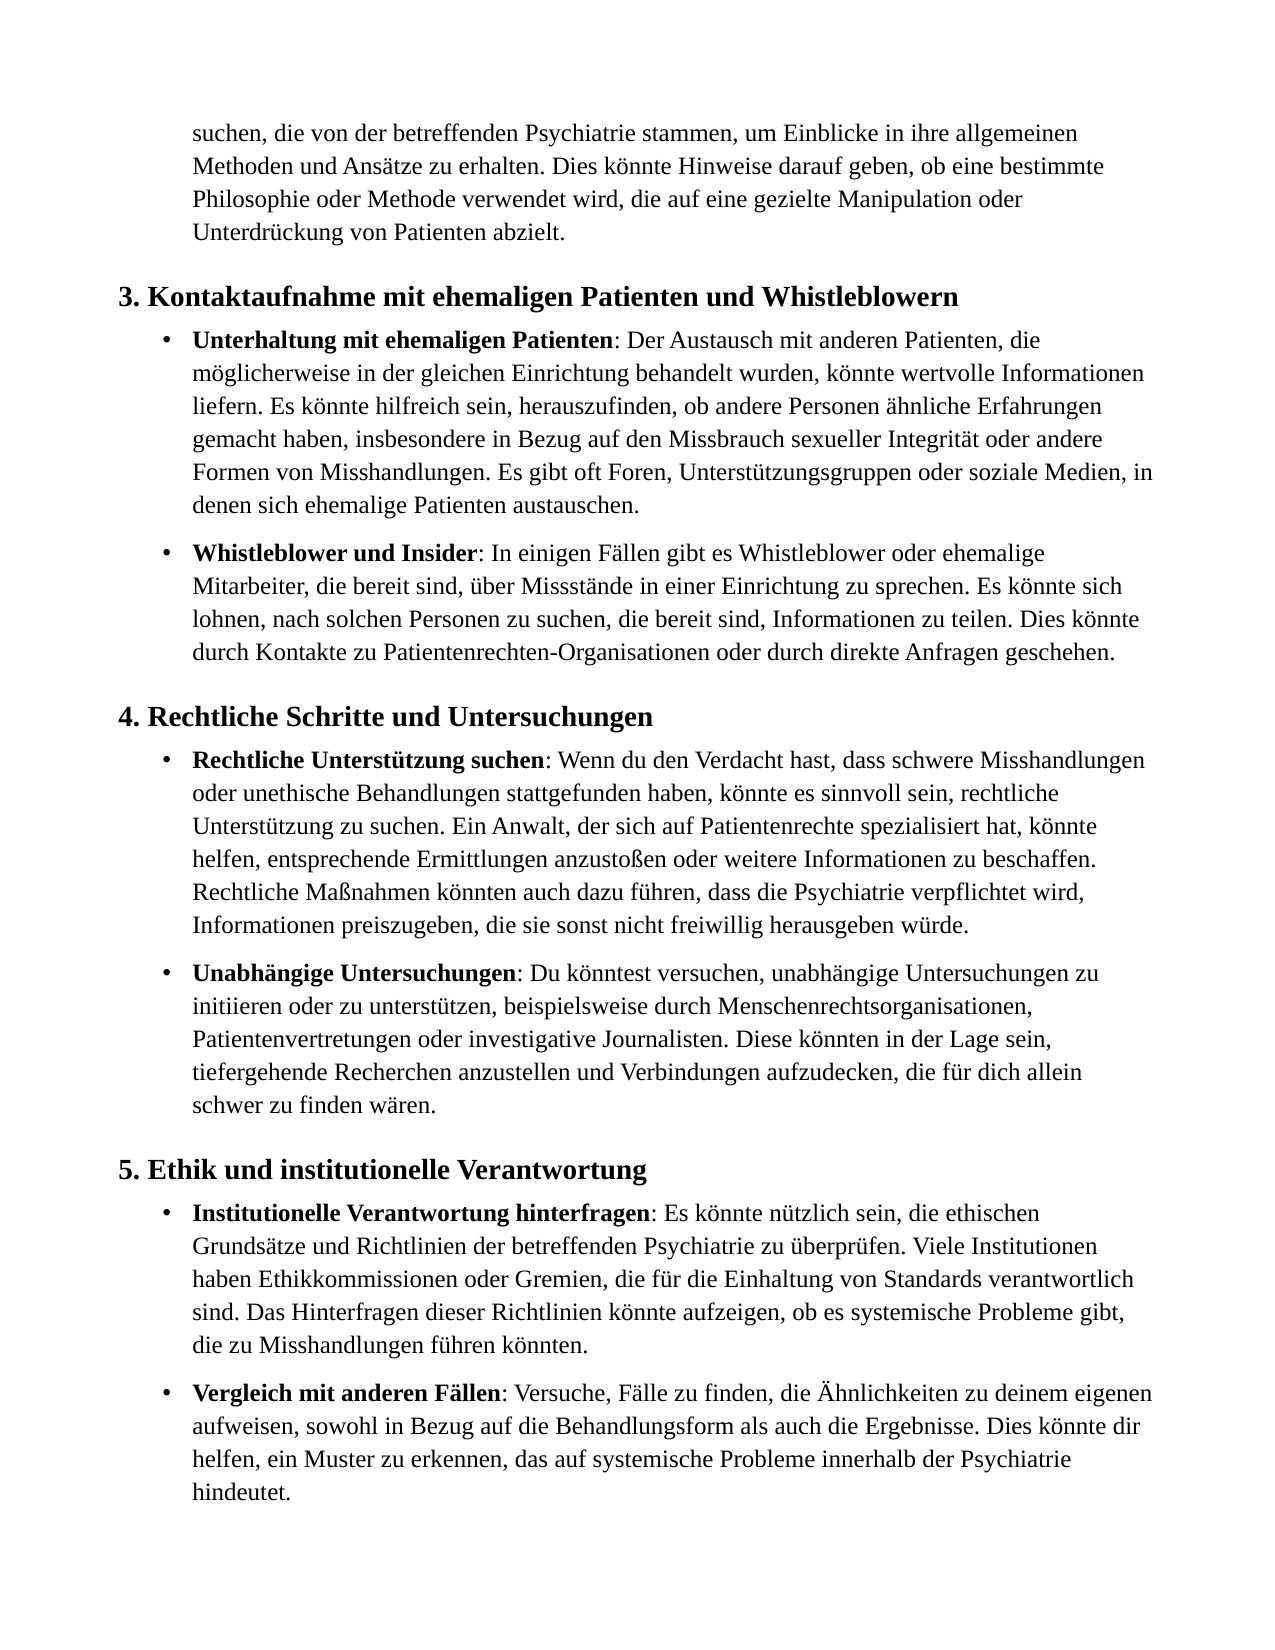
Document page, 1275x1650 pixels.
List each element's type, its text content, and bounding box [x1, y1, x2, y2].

subtitle 4. Rechtliche Schritte und Untersuchungen [118, 699, 1157, 733]
list suchen, die von der betreffenden Psychiatrie stammen, um Einblicke in ihre allgemeinen Methoden und Ansätze zu erhalten. Dies könnte Hinweise darauf geben, ob eine bestimmte Philosophie oder Methode verwendet wird, die auf eine gezielte Manipulation oder Unterdrückung von Patienten abzielt. [162, 118, 1157, 246]
list Whistleblower und Insider: In einigen Fällen gibt es Whistleblower oder ehemalige Mitarbeiter, die bereit sind, über Missstände in einer Einrichtung zu sprechen. Es könnte sich lohnen, nach solchen Personen zu suchen, die bereit sind, Informationen zu teilen. Dies könnte durch Kontakte zu Patientenrechten-Organisationen oder durch direkte Anfragen geschehen. [162, 538, 1157, 666]
list Unabhängige Untersuchungen: Du könntest versuchen, unabhängige Untersuchungen zu initiieren oder zu unterstützen, beispielsweise durch Menschenrechtsorganisationen, Patientenvertretungen oder investigative Journalisten. Diese könnten in der Lage sein, tiefergehende Recherchen anzustellen und Verbindungen aufzudecken, die für dich allein schwer zu finden wären. [162, 958, 1157, 1119]
list Vergleich mit anderen Fällen: Versuche, Fälle zu finden, die Ähnlichkeiten zu deinem eigenen aufweisen, sowohl in Bezug auf die Behandlungsform als auch die Ergebnisse. Dies könnte dir helfen, ein Muster zu erkennen, das auf systemische Probleme innerhalb der Psychiatrie hindeutet. [162, 1378, 1157, 1506]
list Institutionelle Verantwortung hinterfragen: Es könnte nützlich sein, die ethischen Grundsätze und Richtlinien der betreffenden Psychiatrie zu überprüfen. Viele Institutionen haben Ethikkommissionen oder Gremien, die für die Einhaltung von Standards verantwortlich sind. Das Hinterfragen dieser Richtlinien könnte aufzeigen, ob es systemische Probleme gibt, die zu Misshandlungen führen könnten. [162, 1198, 1157, 1359]
list Rechtliche Unterstützung suchen: Wenn du den Verdacht hast, dass schwere Misshandlungen oder unethische Behandlungen stattgefunden haben, könnte es sinnvoll sein, rechtliche Unterstützung zu suchen. Ein Anwalt, der sich auf Patientenrechte spezialisiert hat, könnte helfen, entsprechende Ermittlungen anzustoßen oder weitere Informationen zu beschaffen. Rechtliche Maßnahmen könnten auch dazu führen, dass die Psychiatrie verpflichtet wird, Informationen preiszugeben, die sie sonst nicht freiwillig herausgeben würde. [162, 745, 1157, 939]
subtitle 5. Ethik und institutionelle Verantwortung [118, 1152, 1157, 1186]
list Unterhaltung mit ehemaligen Patienten: Der Austausch mit anderen Patienten, die möglicherweise in der gleichen Einrichtung behandelt wurden, könnte wertvolle Informationen liefern. Es könnte hilfreich sein, herauszufinden, ob andere Personen ähnliche Erfahrungen gemacht haben, insbesondere in Bezug auf den Missbrauch sexueller Integrität oder andere Formen von Misshandlungen. Es gibt oft Foren, Unterstützungsgruppen oder soziale Medien, in denen sich ehemalige Patienten austauschen. [162, 325, 1157, 519]
subtitle 3. Kontaktaufnahme mit ehemaligen Patienten und Whistleblowern [118, 279, 1157, 313]
